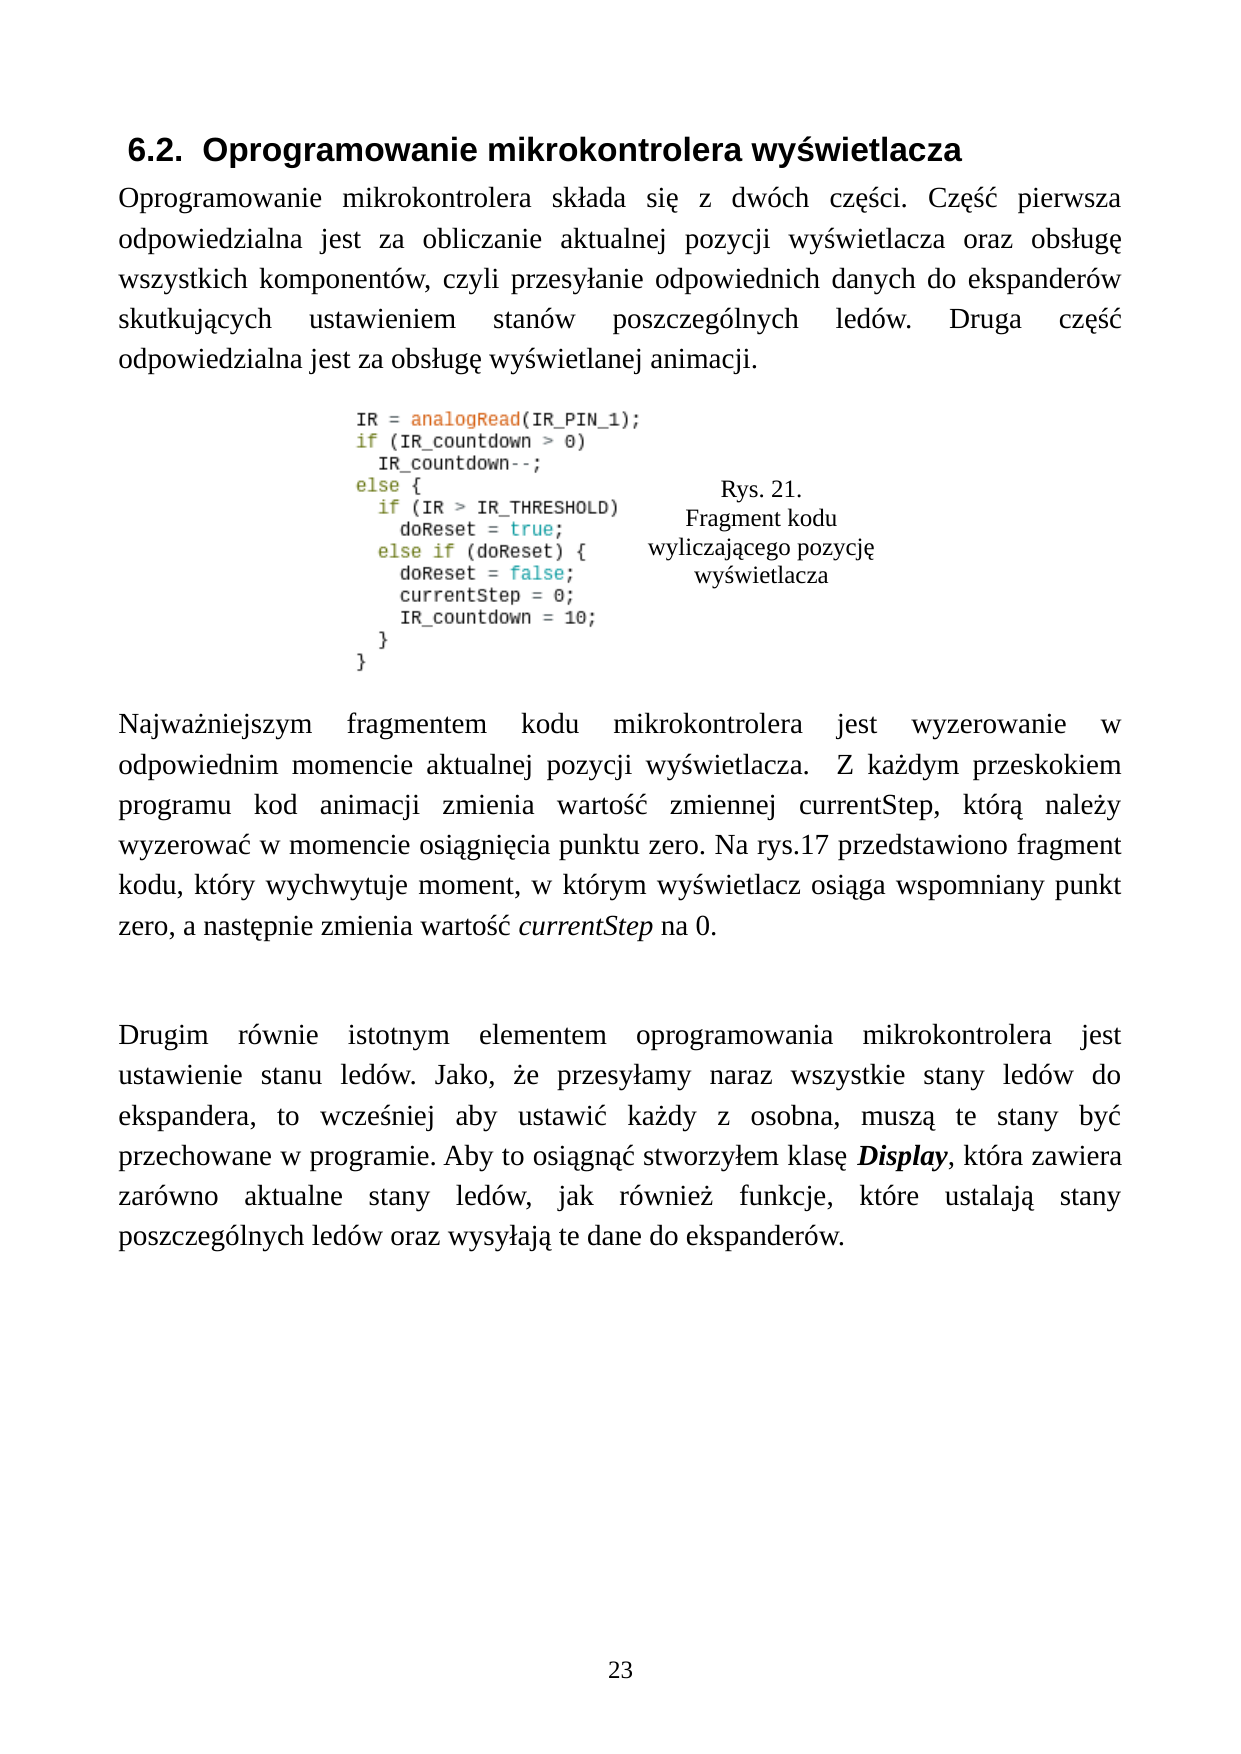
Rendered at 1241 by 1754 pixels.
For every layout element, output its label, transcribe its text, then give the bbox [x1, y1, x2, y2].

text Najważniejszym fragmentem kodu mikrokontrolera jest wyzerowanie w odpowiednim momencie aktualnej pozycji wyświetlacza. Z każdym przeskokiem programu kod animacji zmienia wartość zmiennej currentStep, którą należy wyzerować w momencie osiągnięcia punktu zero. Na rys.17 przedstawiono fragment kodu, który wychwytuje moment, w którym wyświetlacz osiąga wspomniany punkt zero, a następnie zmienia wartość currentStep na 0. [118, 707, 1122, 941]
text Drugim równie istotnym elementem oprogramowania mikrokontrolera jest ustawienie stanu ledów. Jako, że przesyłamy naraz wszystkie stany ledów do ekspandera, to wcześniej aby ustawić każdy z osobna, muszą te stany być przechowane w programie. Aby to osiągnąć stworzyłem klasę Display, która zawiera zarówno aktualne stany ledów, jak również funkcje, które ustalają stany poszczególnych ledów oraz wysyłają te dane do ekspanderów. [118, 1017, 1122, 1252]
picture [353, 408, 645, 679]
subtitle Oprogramowanie mikrokontrolera wyświetlacza [118, 130, 1122, 169]
text Fragment kodu wyliczającego pozycję wyświetlacza [645, 503, 878, 589]
text Rys. 21. [645, 474, 878, 503]
text Oprogramowanie mikrokontrolera składa się z dwóch części. Część pierwsza odpowiedzialna jest za obliczanie aktualnej pozycji wyświetlacza oraz obsługę wszystkich komponentów, czyli przesyłanie odpowiednich danych do ekspanderów skutkujących ustawieniem stanów poszczególnych ledów. Druga część odpowiedzialna jest za obsługę wyświetlanej animacji. [118, 181, 1122, 375]
